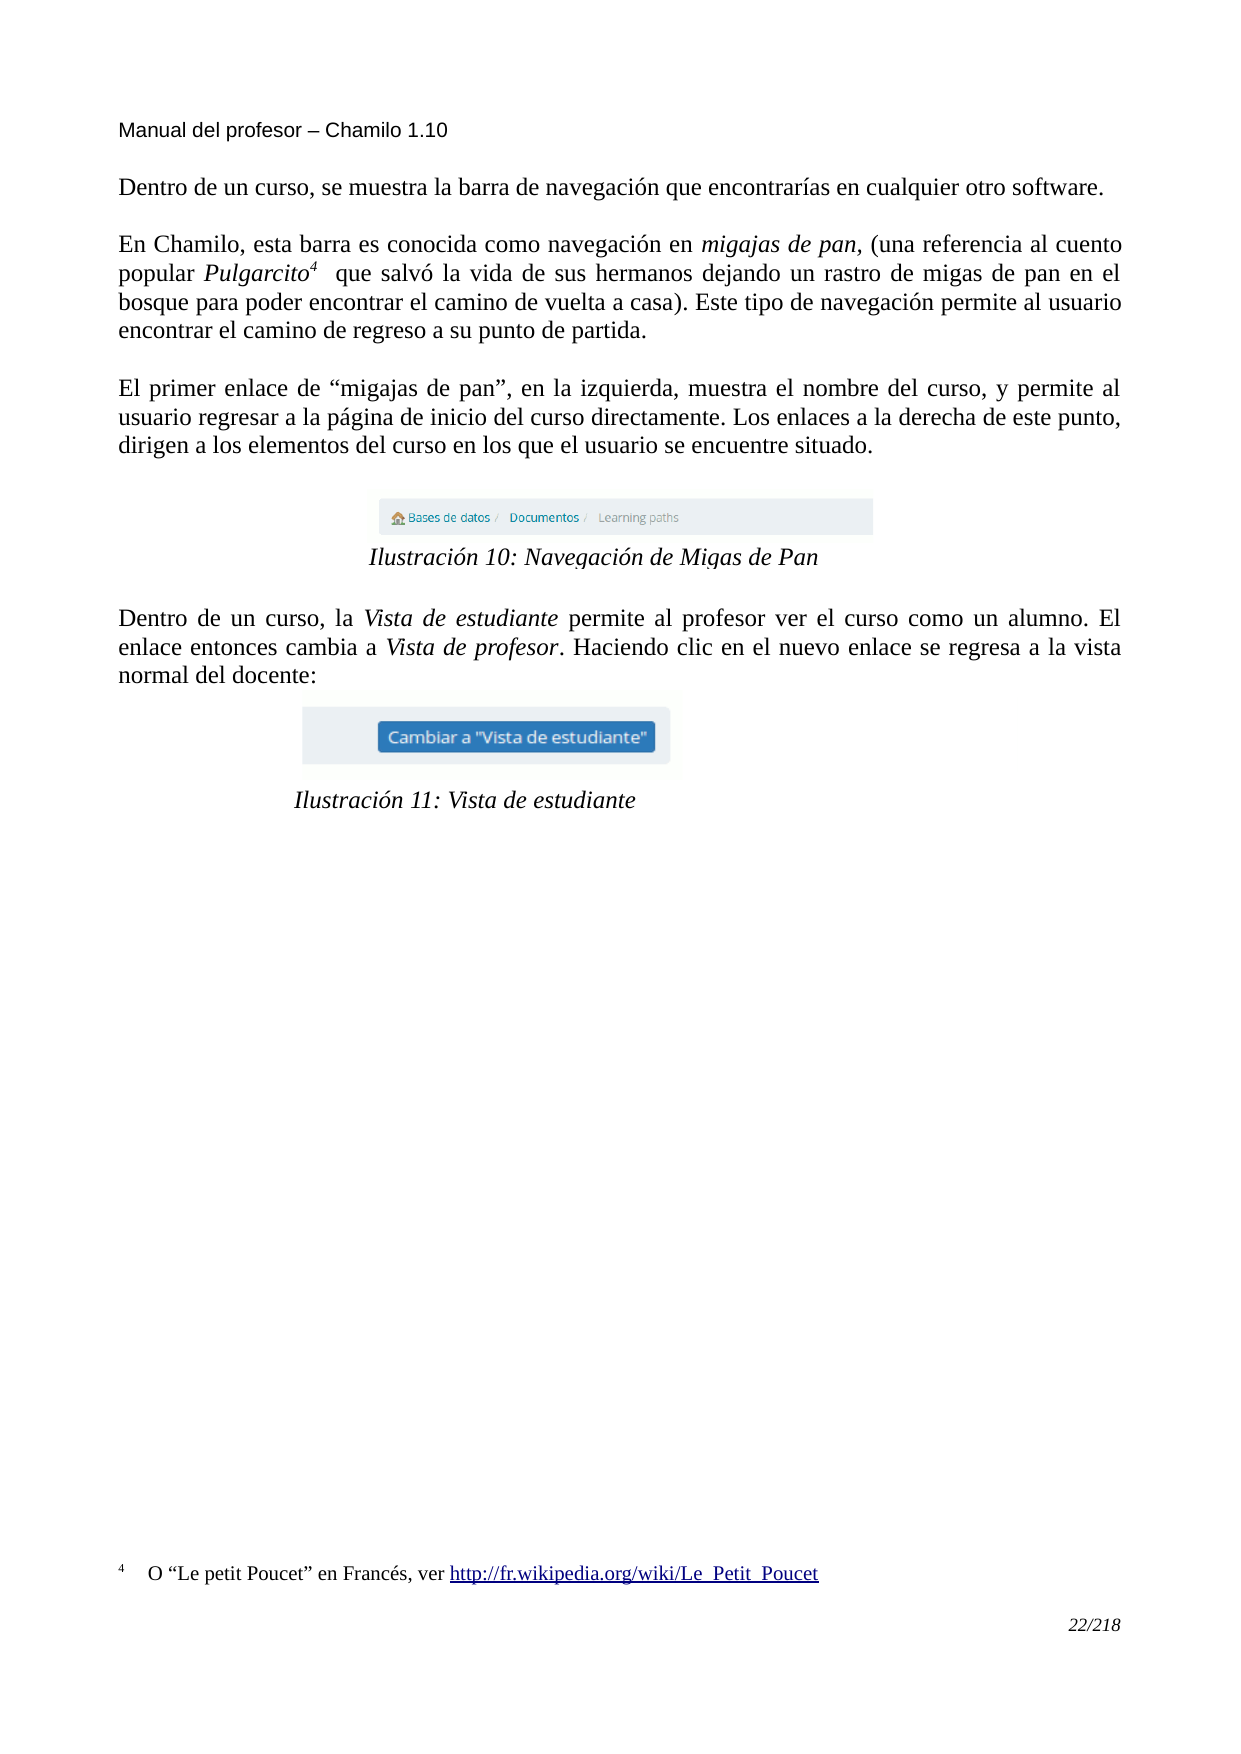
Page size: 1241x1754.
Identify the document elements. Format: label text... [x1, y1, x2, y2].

text Dentro de un curso, la Vista de estudiante permite al profesor ver el curso como un alumno. El enlace entonces cambia a Vista de profesor. Haciendo clic en el nuevo enlace se regresa a la vista normal del docente: [118, 603, 1122, 689]
picture [367, 489, 874, 543]
picture [302, 690, 683, 780]
text En Chamilo, esta barra es conocida como navegación en migajas de pan, (una referencia al cuento popular Pulgarcito que salvó la vida de sus hermanos dejando un rastro de migas de pan en el bosque para poder encontrar el camino de vuelta a casa). Este tipo de navegación permite al usuario encontrar el camino de regreso a su punto de partida. [118, 229, 1122, 344]
text El primer enlace de “migajas de pan”, en la izquierda, muestra el nombre del curso, y permite al usuario regresar a la página de inicio del curso directamente. Los enlaces a la derecha de este punto, dirigen a los elementos del curso en los que el usuario se encuentre situado. [118, 373, 1122, 459]
text Dentro de un curso, se muestra la barra de navegación que encontrarías en cualquier otro software. [118, 172, 1122, 200]
text O “Le petit Poucet” en Francés, ver http://fr.wikipedia.org/wiki/Le_Petit_Poucet [118, 1561, 1122, 1585]
text Ilustración 10: Navegación de Migas de Pan [369, 543, 872, 568]
text Ilustración 11: Vista de estudiante [294, 757, 1016, 814]
